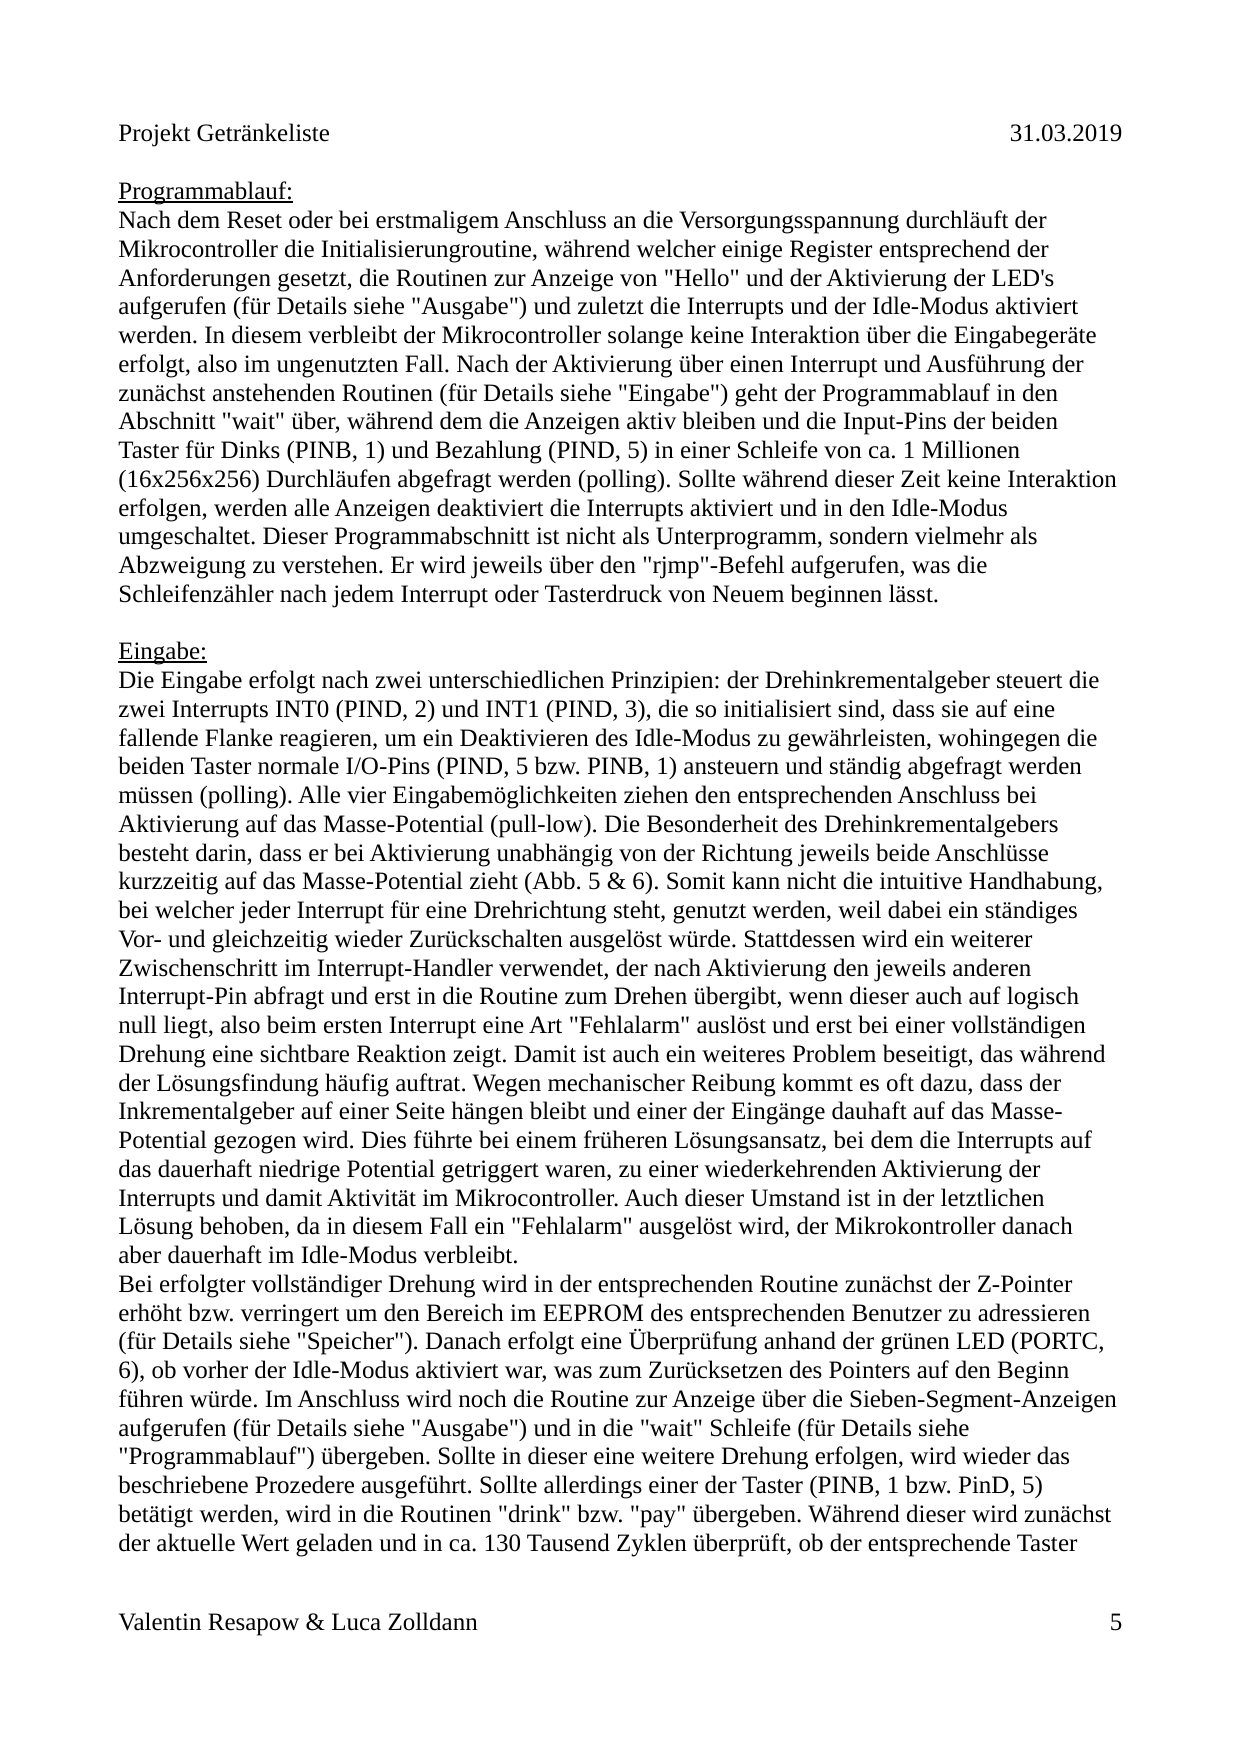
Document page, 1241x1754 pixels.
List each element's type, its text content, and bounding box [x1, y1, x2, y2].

text Eingabe: [118, 636, 1122, 665]
text Programmablauf: [118, 176, 1122, 205]
text Die Eingabe erfolgt nach zwei unterschiedlichen Prinzipien: der Drehinkrementalgeber steuert die zwei Interrupts INT0 (PIND, 2) und INT1 (PIND, 3), die so initialisiert sind, dass sie auf eine fallende Flanke reagieren, um ein Deaktivieren des Idle-Modus zu gewährleisten, wohingegen die beiden Taster normale I/O-Pins (PIND, 5 bzw. PINB, 1) ansteuern und ständig abgefragt werden müssen (polling). Alle vier Eingabemöglichkeiten ziehen den entsprechenden Anschluss bei Aktivierung auf das Masse-Potential (pull-low). Die Besonderheit des Drehinkrementalgebers besteht darin, dass er bei Aktivierung unabhängig von der Richtung jeweils beide Anschlüsse kurzzeitig auf das Masse-Potential zieht (Abb. 5 & 6). Somit kann nicht die intuitive Handhabung, bei welcher jeder Interrupt für eine Drehrichtung steht, genutzt werden, weil dabei ein ständiges Vor- und gleichzeitig wieder Zurückschalten ausgelöst würde. Stattdessen wird ein weiterer Zwischenschritt im Interrupt-Handler verwendet, der nach Aktivierung den jeweils anderen Interrupt-Pin abfragt und erst in die Routine zum Drehen übergibt, wenn dieser auch auf logisch null liegt, also beim ersten Interrupt eine Art "Fehlalarm" auslöst und erst bei einer vollständigen Drehung eine sichtbare Reaktion zeigt. Damit ist auch ein weiteres Problem beseitigt, das während der Lösungsfindung häufig auftrat. Wegen mechanischer Reibung kommt es oft dazu, dass der Inkrementalgeber auf einer Seite hängen bleibt und einer der Eingänge dauhaft auf das Masse-Potential gezogen wird. Dies führte bei einem früheren Lösungsansatz, bei dem die Interrupts auf das dauerhaft niedrige Potential getriggert waren, zu einer wiederkehrenden Aktivierung der Interrupts und damit Aktivität im Mikrocontroller. Auch dieser Umstand ist in der letztlichen Lösung behoben, da in diesem Fall ein "Fehlalarm" ausgelöst wird, der Mikrokontroller danach aber dauerhaft im Idle-Modus verbleibt. [118, 665, 1122, 1269]
text Bei erfolgter vollständiger Drehung wird in der entsprechenden Routine zunächst der Z-Pointer erhöht bzw. verringert um den Bereich im EEPROM des entsprechenden Benutzer zu adressieren (für Details siehe "Speicher"). Danach erfolgt eine Überprüfung anhand der grünen LED (PORTC, 6), ob vorher der Idle-Modus aktiviert war, was zum Zurücksetzen des Pointers auf den Beginn führen würde. Im Anschluss wird noch die Routine zur Anzeige über die Sieben-Segment-Anzeigen aufgerufen (für Details siehe "Ausgabe") und in die "wait" Schleife (für Details siehe "Programmablauf") übergeben. Sollte in dieser eine weitere Drehung erfolgen, wird wieder das beschriebene Prozedere ausgeführt. Sollte allerdings einer der Taster (PINB, 1 bzw. PinD, 5) betätigt werden, wird in die Routinen "drink" bzw. "pay" übergeben. Während dieser wird zunächst der aktuelle Wert geladen und in ca. 130 Tausend Zyklen überprüft, ob der entsprechende Taster [118, 1269, 1122, 1556]
text Nach dem Reset oder bei erstmaligem Anschluss an die Versorgungsspannung durchläuft der Mikrocontroller die Initialisierungroutine, während welcher einige Register entsprechend der Anforderungen gesetzt, die Routinen zur Anzeige von "Hello" und der Aktivierung der LED's aufgerufen (für Details siehe "Ausgabe") und zuletzt die Interrupts und der Idle-Modus aktiviert werden. In diesem verbleibt der Mikrocontroller solange keine Interaktion über die Eingabegeräte erfolgt, also im ungenutzten Fall. Nach der Aktivierung über einen Interrupt und Ausführung der zunächst anstehenden Routinen (für Details siehe "Eingabe") geht der Programmablauf in den Abschnitt "wait" über, während dem die Anzeigen aktiv bleiben und die Input-Pins der beiden Taster für Dinks (PINB, 1) und Bezahlung (PIND, 5) in einer Schleife von ca. 1 Millionen (16x256x256) Durchläufen abgefragt werden (polling). Sollte während dieser Zeit keine Interaktion erfolgen, werden alle Anzeigen deaktiviert die Interrupts aktiviert und in den Idle-Modus umgeschaltet. Dieser Programmabschnitt ist nicht als Unterprogramm, sondern vielmehr als Abzweigung zu verstehen. Er wird jeweils über den "rjmp"-Befehl aufgerufen, was die Schleifenzähler nach jedem Interrupt oder Tasterdruck von Neuem beginnen lässt. [118, 205, 1122, 608]
